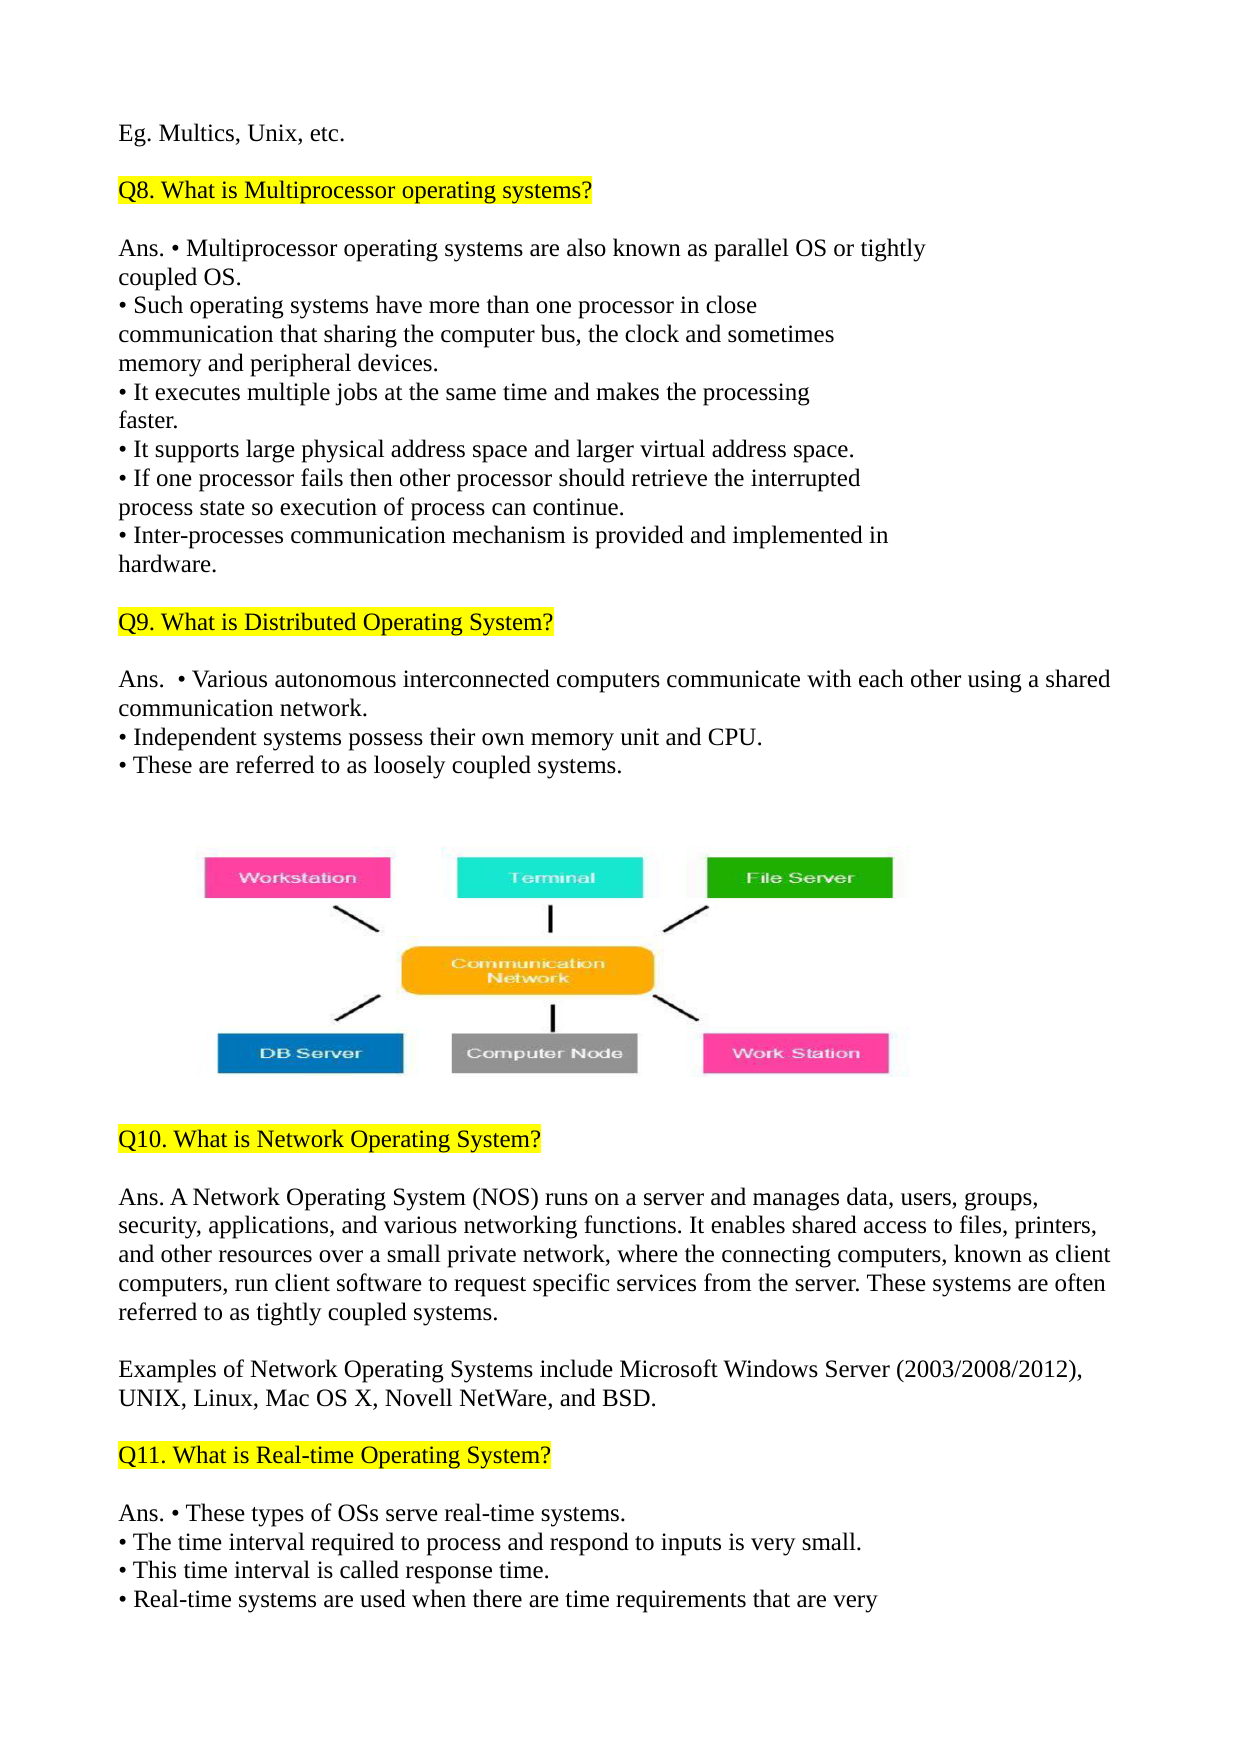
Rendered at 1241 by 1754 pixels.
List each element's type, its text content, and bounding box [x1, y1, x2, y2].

text Ans. • Multiprocessor operating systems are also known as parallel OS or tightly [118, 233, 1122, 262]
picture [142, 810, 921, 1092]
text • If one processor fails then other processor should retrieve the interrupted [118, 463, 1122, 492]
text • This time interval is called response time. [118, 1556, 1122, 1584]
text • It executes multiple jobs at the same time and makes the processing [118, 377, 1122, 406]
text Eg. Multics, Unix, etc. [118, 118, 1122, 147]
text communication that sharing the computer bus, the clock and sometimes [118, 319, 1122, 348]
text Ans. • These types of OSs serve real-time systems. [118, 1498, 1122, 1527]
text • Independent systems possess their own memory unit and CPU. [118, 722, 1122, 751]
text Ans. • Various autonomous interconnected computers communicate with each other using a shared [118, 664, 1122, 693]
text communication network. [118, 693, 1122, 722]
text Examples of Network Operating Systems include Microsoft Windows Server (2003/2008/2012), UNIX, Linux, Mac OS X, Novell NetWare, and BSD. [118, 1354, 1122, 1412]
text • The time interval required to process and respond to inputs is very small. [118, 1527, 1122, 1556]
text faster. [118, 406, 1122, 434]
text • These are referred to as loosely coupled systems. [118, 751, 1122, 779]
text • Such operating systems have more than one processor in close [118, 291, 1122, 319]
text hardware. [118, 549, 1122, 578]
text coupled OS. [118, 262, 1122, 291]
text memory and peripheral devices. [118, 348, 1122, 377]
text Q10. What is Network Operating System? [118, 1124, 1122, 1153]
text process state so execution of process can continue. [118, 492, 1122, 521]
text • It supports large physical address space and larger virtual address space. [118, 434, 1122, 463]
text Q9. What is Distributed Operating System? [118, 607, 1122, 636]
text • Real-time systems are used when there are time requirements that are very [118, 1584, 1122, 1613]
text Ans. A Network Operating System (NOS) runs on a server and manages data, users, groups, security, applications, and various networking functions. It enables shared access to files, printers, and other resources over a small private network, where the connecting computers, known as client computers, run client software to request specific services from the server. These systems are often referred to as tightly coupled systems. [118, 1182, 1122, 1326]
text Q8. What is Multiprocessor operating systems? [118, 176, 1122, 204]
text Q11. What is Real-time Operating System? [118, 1441, 1122, 1469]
text • Inter-processes communication mechanism is provided and implemented in [118, 521, 1122, 549]
